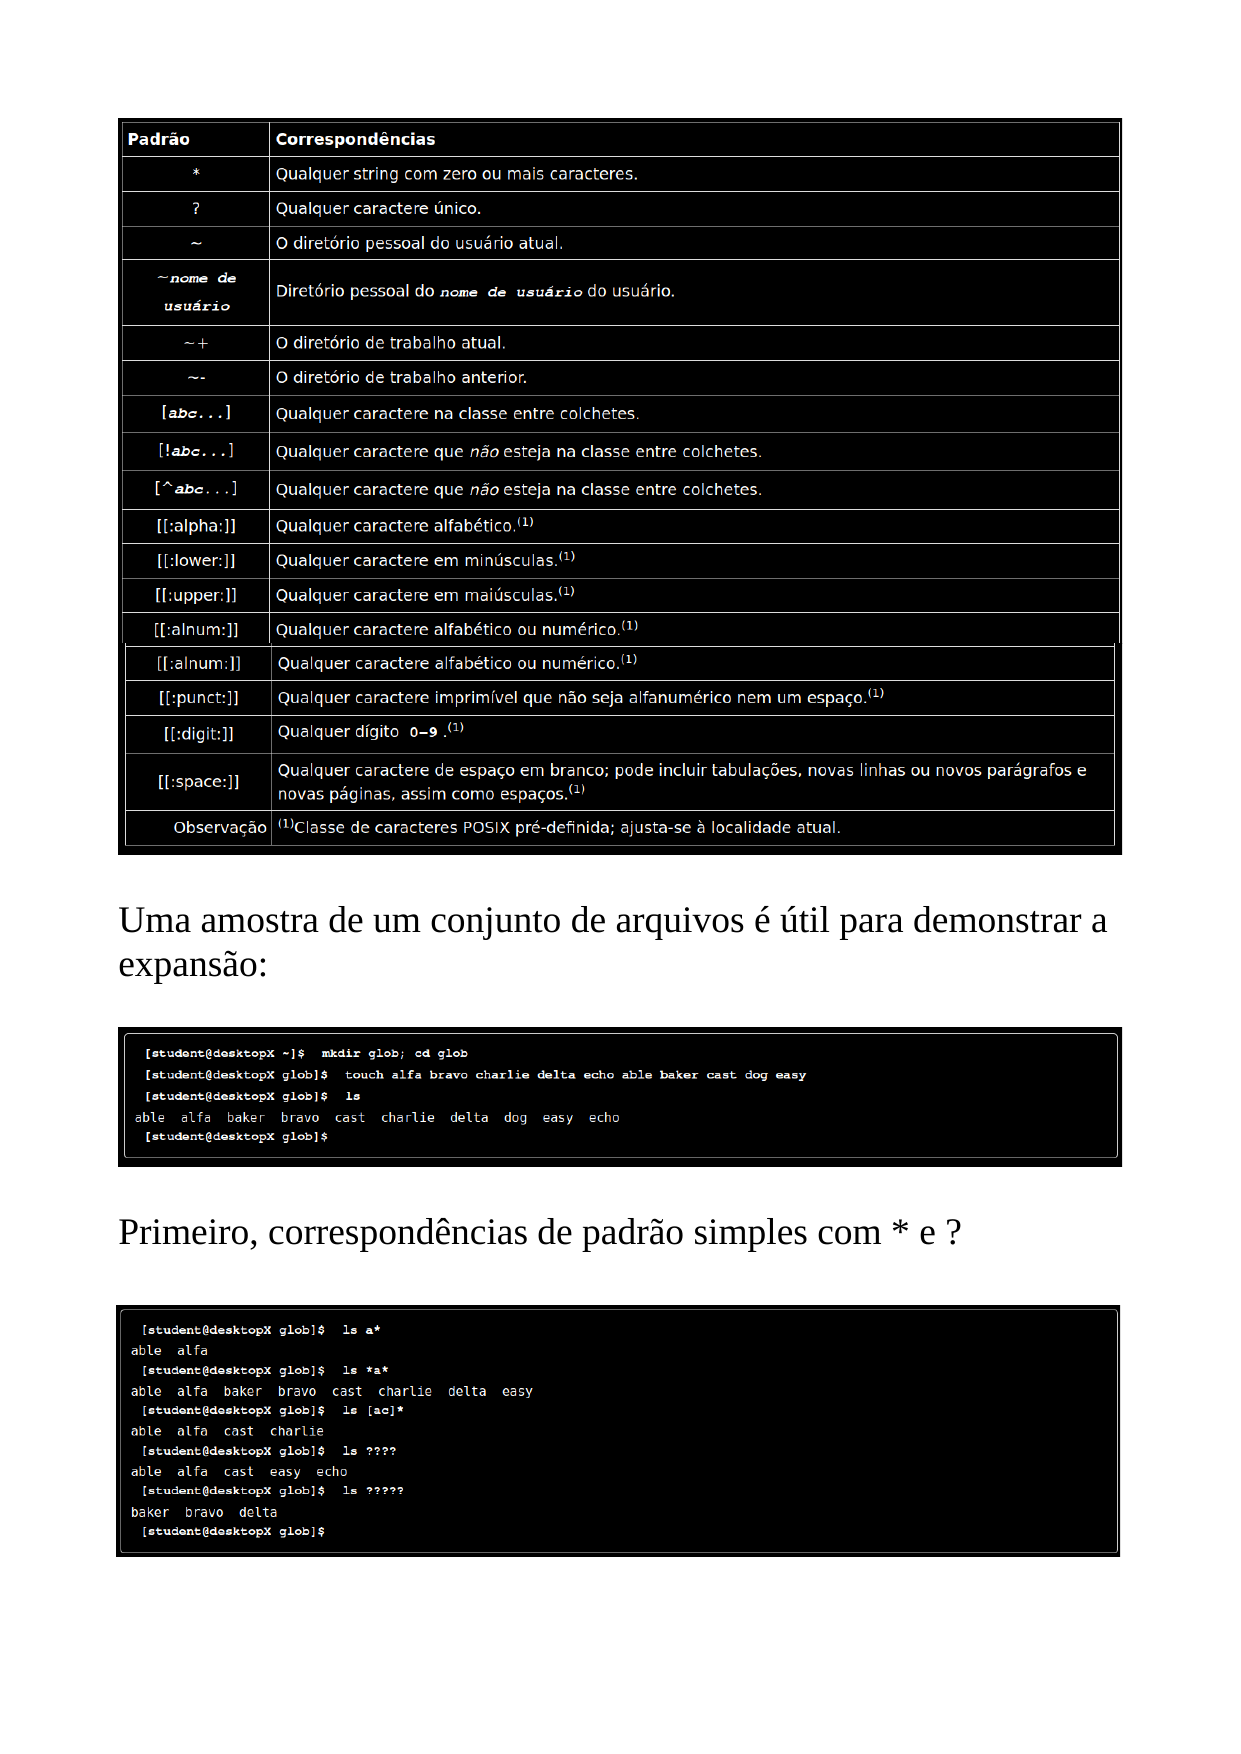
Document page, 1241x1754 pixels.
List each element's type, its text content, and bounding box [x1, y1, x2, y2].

text Uma amostra de um conjunto de arquivos é útil para demonstrar a expansão: [118, 898, 1122, 984]
picture [118, 118, 1123, 855]
text Primeiro, correspondências de padrão simples com * e ? [118, 1210, 1122, 1253]
picture [116, 1305, 1121, 1557]
picture [118, 1027, 1123, 1167]
